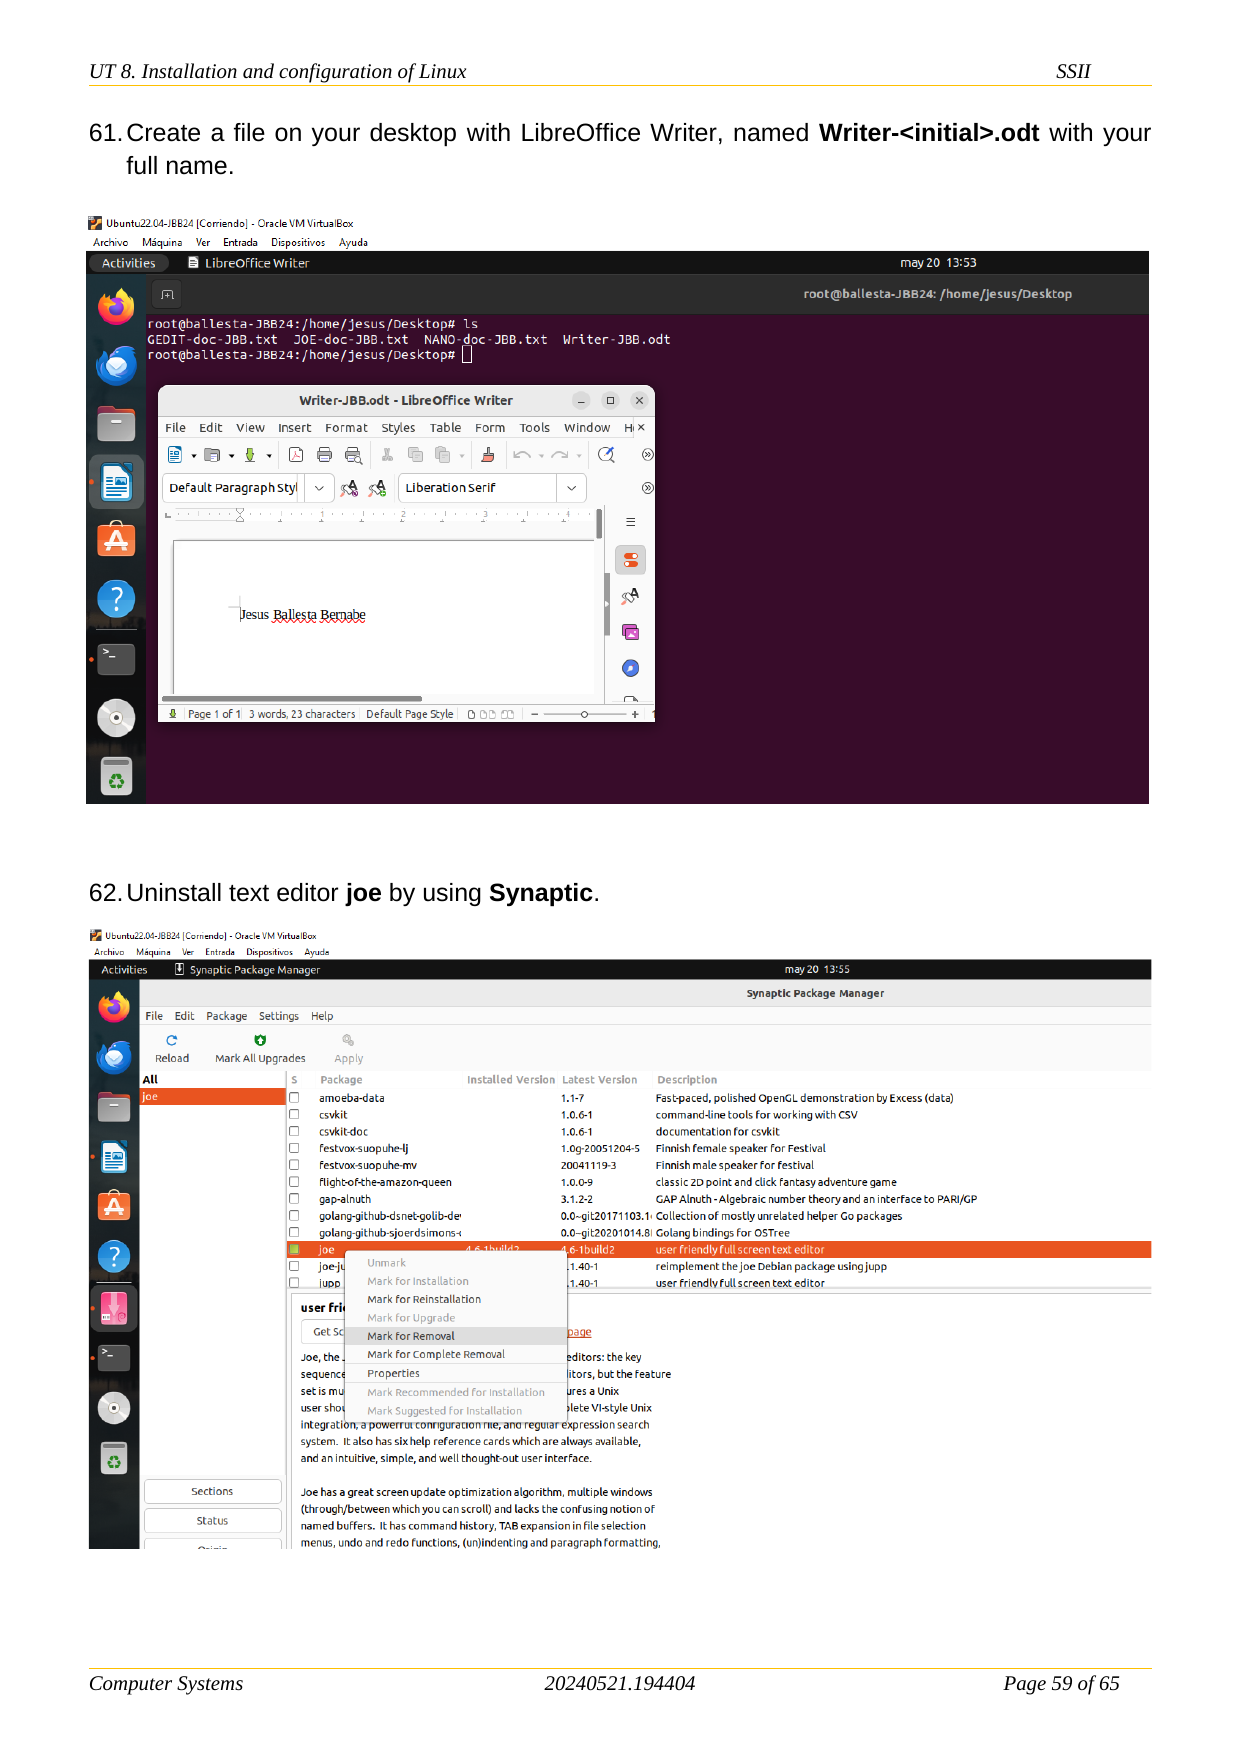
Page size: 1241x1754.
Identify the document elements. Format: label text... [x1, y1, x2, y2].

picture [88, 928, 1152, 1549]
picture [86, 213, 1149, 804]
list Uninstall text editor joe by using Synaptic. [89, 878, 1152, 907]
list Create a file on your desktop with LibreOffice Writer, named Writer-<initial>.odt with your full name. [89, 118, 1152, 180]
